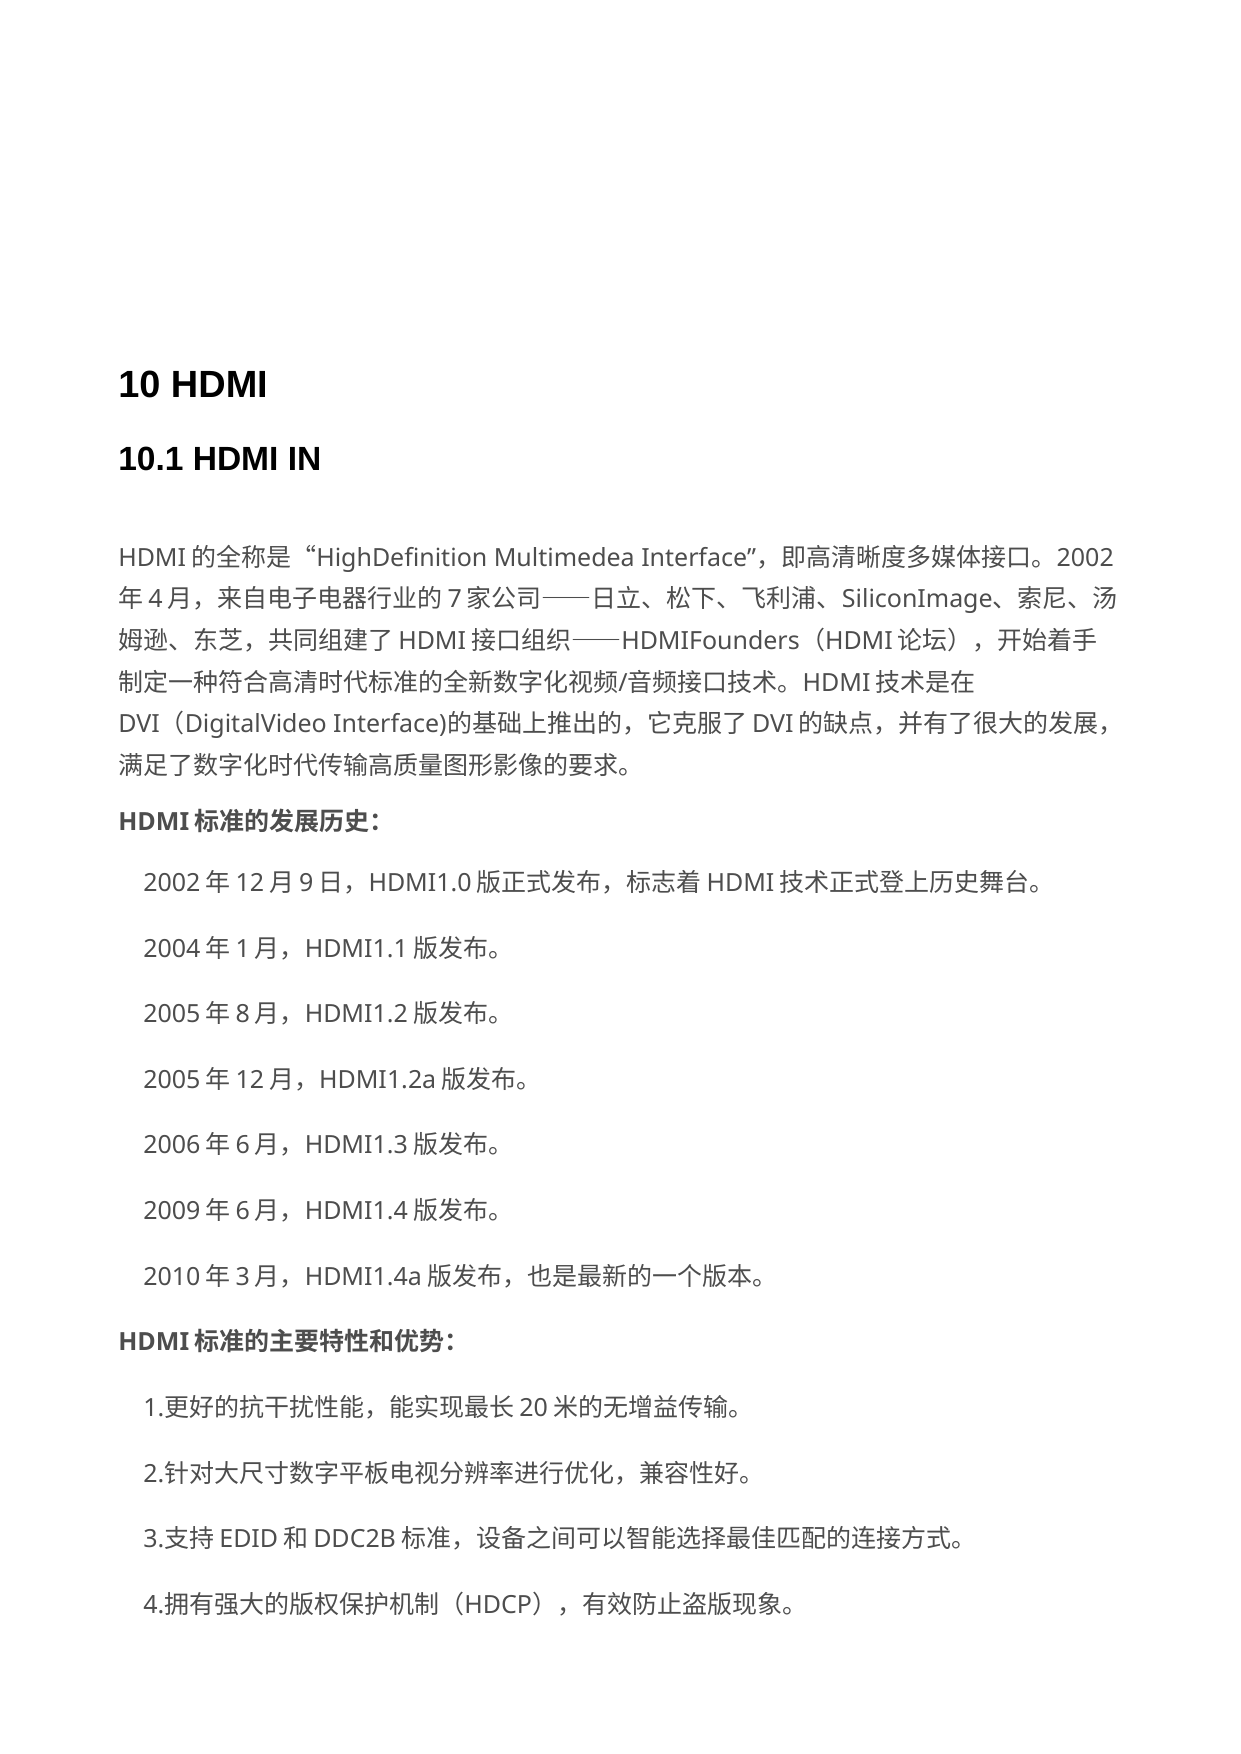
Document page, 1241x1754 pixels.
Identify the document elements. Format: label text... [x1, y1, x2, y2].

text 2006年6月，HDMI1.3版发布。 [118, 1121, 1122, 1161]
subtitle 10 HDMI [118, 362, 1122, 405]
subtitle 10.1 HDMI IN [118, 438, 1122, 477]
text HDMI的全称是“HighDefinition Multimedea Interface”，即高清晰度多媒体接口。2002年4月，来自电子电器行业的7家公司——日立、松下、飞利浦、SiliconImage、索尼、汤姆逊、东芝，共同组建了HDMI接口组织——HDMIFounders（HDMI论坛），开始着手制定一种符合高清时代标准的全新数字化视频/音频接口技术。HDMI技术是在DVI（DigitalVideo Interface)的基础上推出的，它克服了DVI的缺点，并有了很大的发展，满足了数字化时代传输高质量图形影像的要求。 [118, 537, 1122, 782]
text 2004年1月，HDMI1.1版发布。 [118, 924, 1122, 964]
text 2010年3月，HDMI1.4a版发布，也是最新的一个版本。 [118, 1252, 1122, 1292]
text 2009年6月，HDMI1.4版发布。 [118, 1186, 1122, 1227]
text 2005年12月，HDMI1.2a版发布。 [118, 1055, 1122, 1096]
text 1.更好的抗干扰性能，能实现最长20米的无增益传输。 [118, 1383, 1122, 1424]
text 3.支持EDID和DDC2B标准，设备之间可以智能选择最佳匹配的连接方式。 [118, 1514, 1122, 1555]
text HDMI标准的主要特性和优势： [118, 1317, 1122, 1358]
text 2005年8月，HDMI1.2版发布。 [118, 989, 1122, 1030]
text 4.拥有强大的版权保护机制（HDCP），有效防止盗版现象。 [118, 1580, 1122, 1621]
text HDMI标准的发展历史： [118, 802, 1122, 838]
text 2002年12月9日，HDMI1.0版正式发布，标志着HDMI技术正式登上历史舞台。 [118, 858, 1122, 899]
text 2.针对大尺寸数字平板电视分辨率进行优化，兼容性好。 [118, 1449, 1122, 1489]
